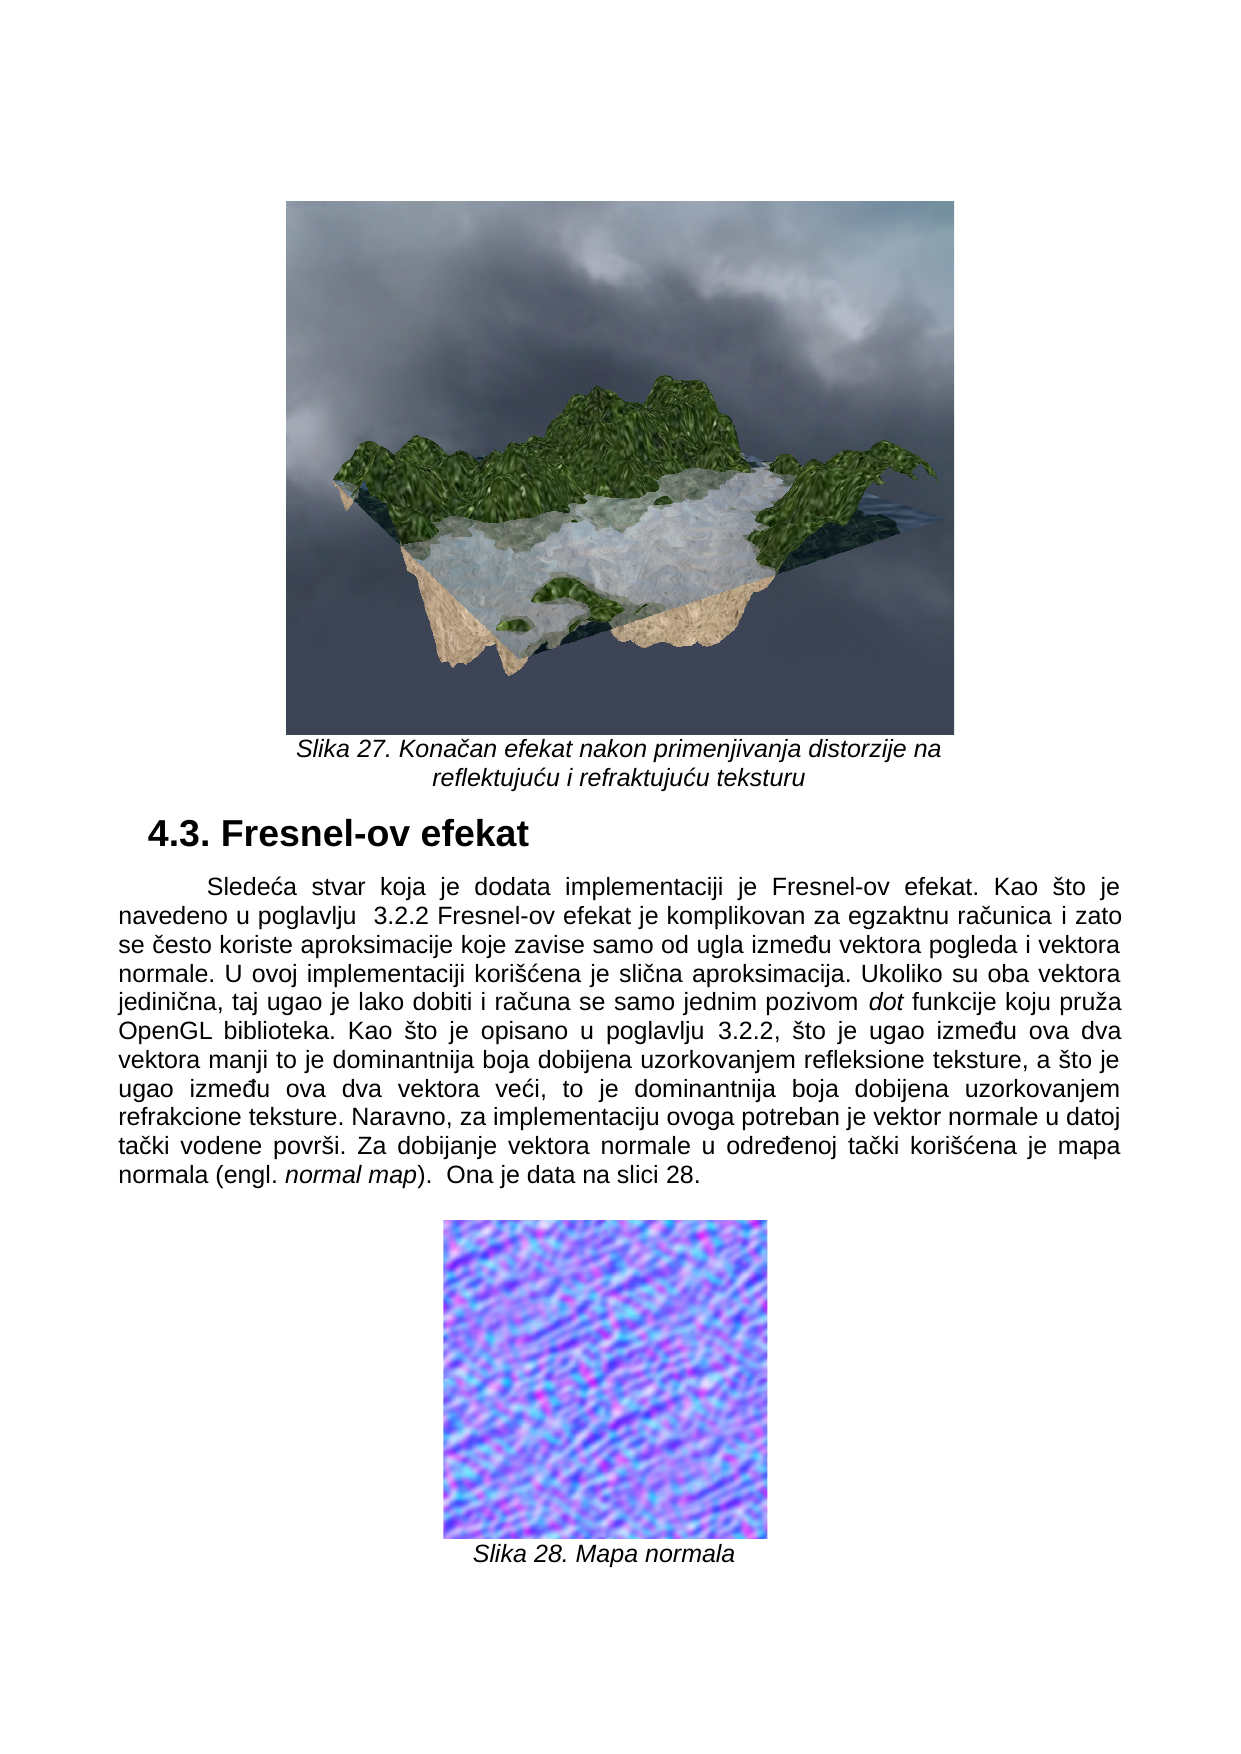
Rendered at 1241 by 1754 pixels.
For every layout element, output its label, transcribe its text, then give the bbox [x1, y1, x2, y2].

picture [443, 1220, 768, 1539]
subtitle Fresnel-ov efekat [148, 177, 1122, 855]
text Slika 28. Mapa normala [380, 1220, 830, 1567]
picture [286, 201, 955, 735]
text Slika 27. Konačan efekat nakon primenjivanja distorzije na reflektujuću i refraktujuću teksturu [286, 735, 954, 792]
text Sledeća stvar koja je dodata implementaciji je Fresnel-ov efekat. Kao što je navedeno u poglavlju 3.2.2 Fresnel-ov efekat je komplikovan za egzaktnu računica i zato se često koriste aproksimacije koje zavise samo od ugla između vektora pogleda i vektora normale. U ovoj implementaciji korišćena je slična aproksimacija. Ukoliko su oba vektora jedinična, taj ugao je lako dobiti i računa se samo jednim pozivom dot funkcije koju pruža OpenGL biblioteka. Kao što je opisano u poglavlju 3.2.2, što je ugao između ova dva vektora manji to je dominantnija boja dobijena uzorkovanjem refleksione teksture, a što je ugao između ova dva vektora veći, to je dominantnija boja dobijena uzorkovanjem refrakcione teksture. Naravno, za implementaciju ovoga potreban je vektor normale u datoj tački vodene površi. Za dobijanje vektora normale u određenoj tački korišćena je mapa normala (engl. normal map). Ona je data na slici 28. [118, 872, 1122, 1189]
